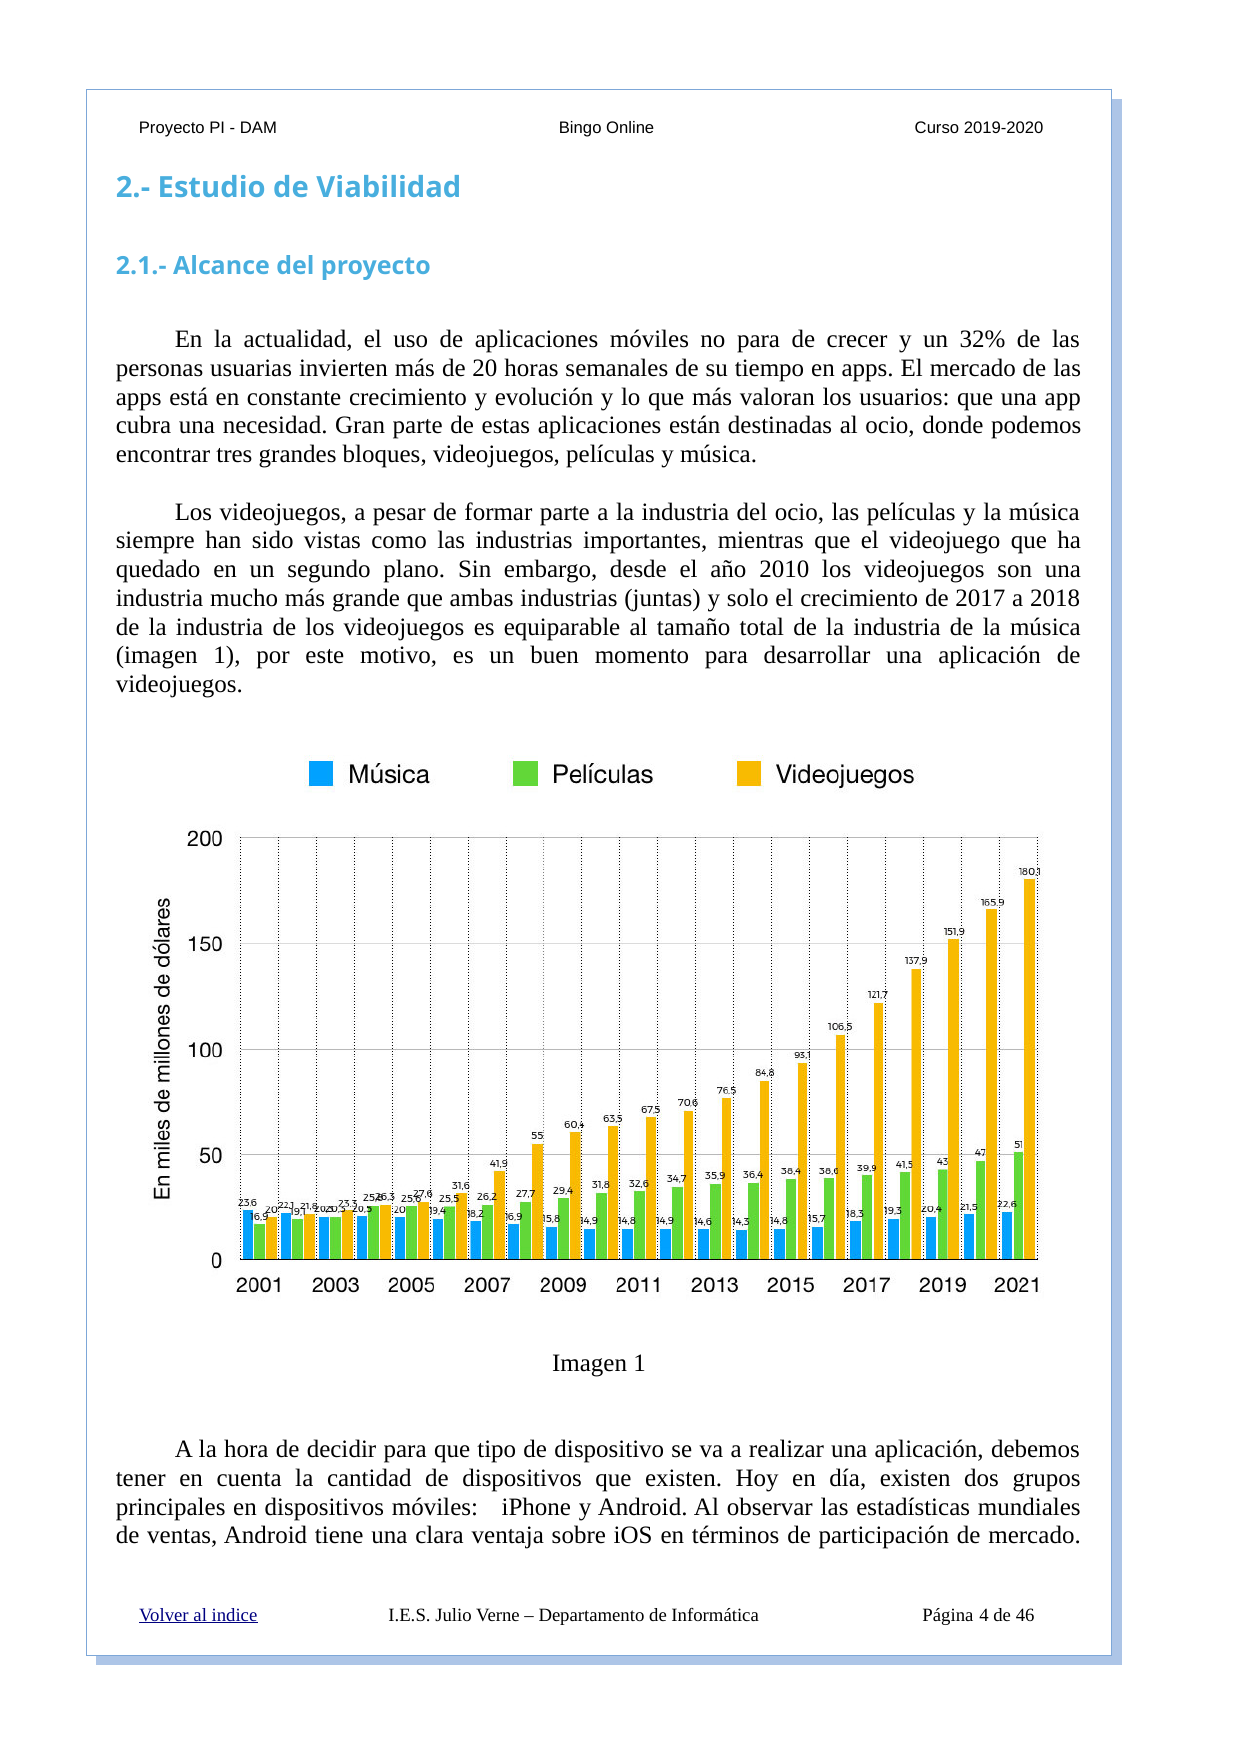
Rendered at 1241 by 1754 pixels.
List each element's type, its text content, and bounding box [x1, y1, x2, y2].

text Imagen 1 [116, 1348, 1082, 1377]
text En la actualidad, el uso de aplicaciones móviles no para de crecer y un 32% de las personas usuarias invierten más de 20 horas semanales de su tiempo en apps. El mercado de las apps está en constante crecimiento y evolución y lo que más valoran los usuarios: que una app cubra una necesidad. Gran parte de estas aplicaciones están destinadas al ocio, donde podemos encontrar tres grandes bloques, videojuegos, películas y música. [116, 324, 1082, 468]
subtitle 2.- Estudio de Viabilidad [116, 167, 1082, 206]
text Los videojuegos, a pesar de formar parte a la industria del ocio, las películas y la música siempre han sido vistas como las industrias importantes, mientras que el videojuego que ha quedado en un segundo plano. Sin embargo, desde el año 2010 los videojuegos son una industria mucho más grande que ambas industrias (juntas) y solo el crecimiento de 2017 a 2018 de la industria de los videojuegos es equiparable al tamaño total de la industria de la música (imagen 1), por este motivo, es un buen momento para desarrollar una aplicación de videojuegos. [116, 497, 1082, 698]
subtitle 2.1.- Alcance del proyecto [116, 240, 1023, 283]
text A la hora de decidir para que tipo de dispositivo se va a realizar una aplicación, debemos tener en cuenta la cantidad de dispositivos que existen. Hoy en día, existen dos grupos principales en dispositivos móviles: iPhone y Android. Al observar las estadísticas mundiales de ventas, Android tiene una clara ventaja sobre iOS en términos de participación de mercado. [116, 1434, 1082, 1549]
picture [140, 755, 1058, 1320]
